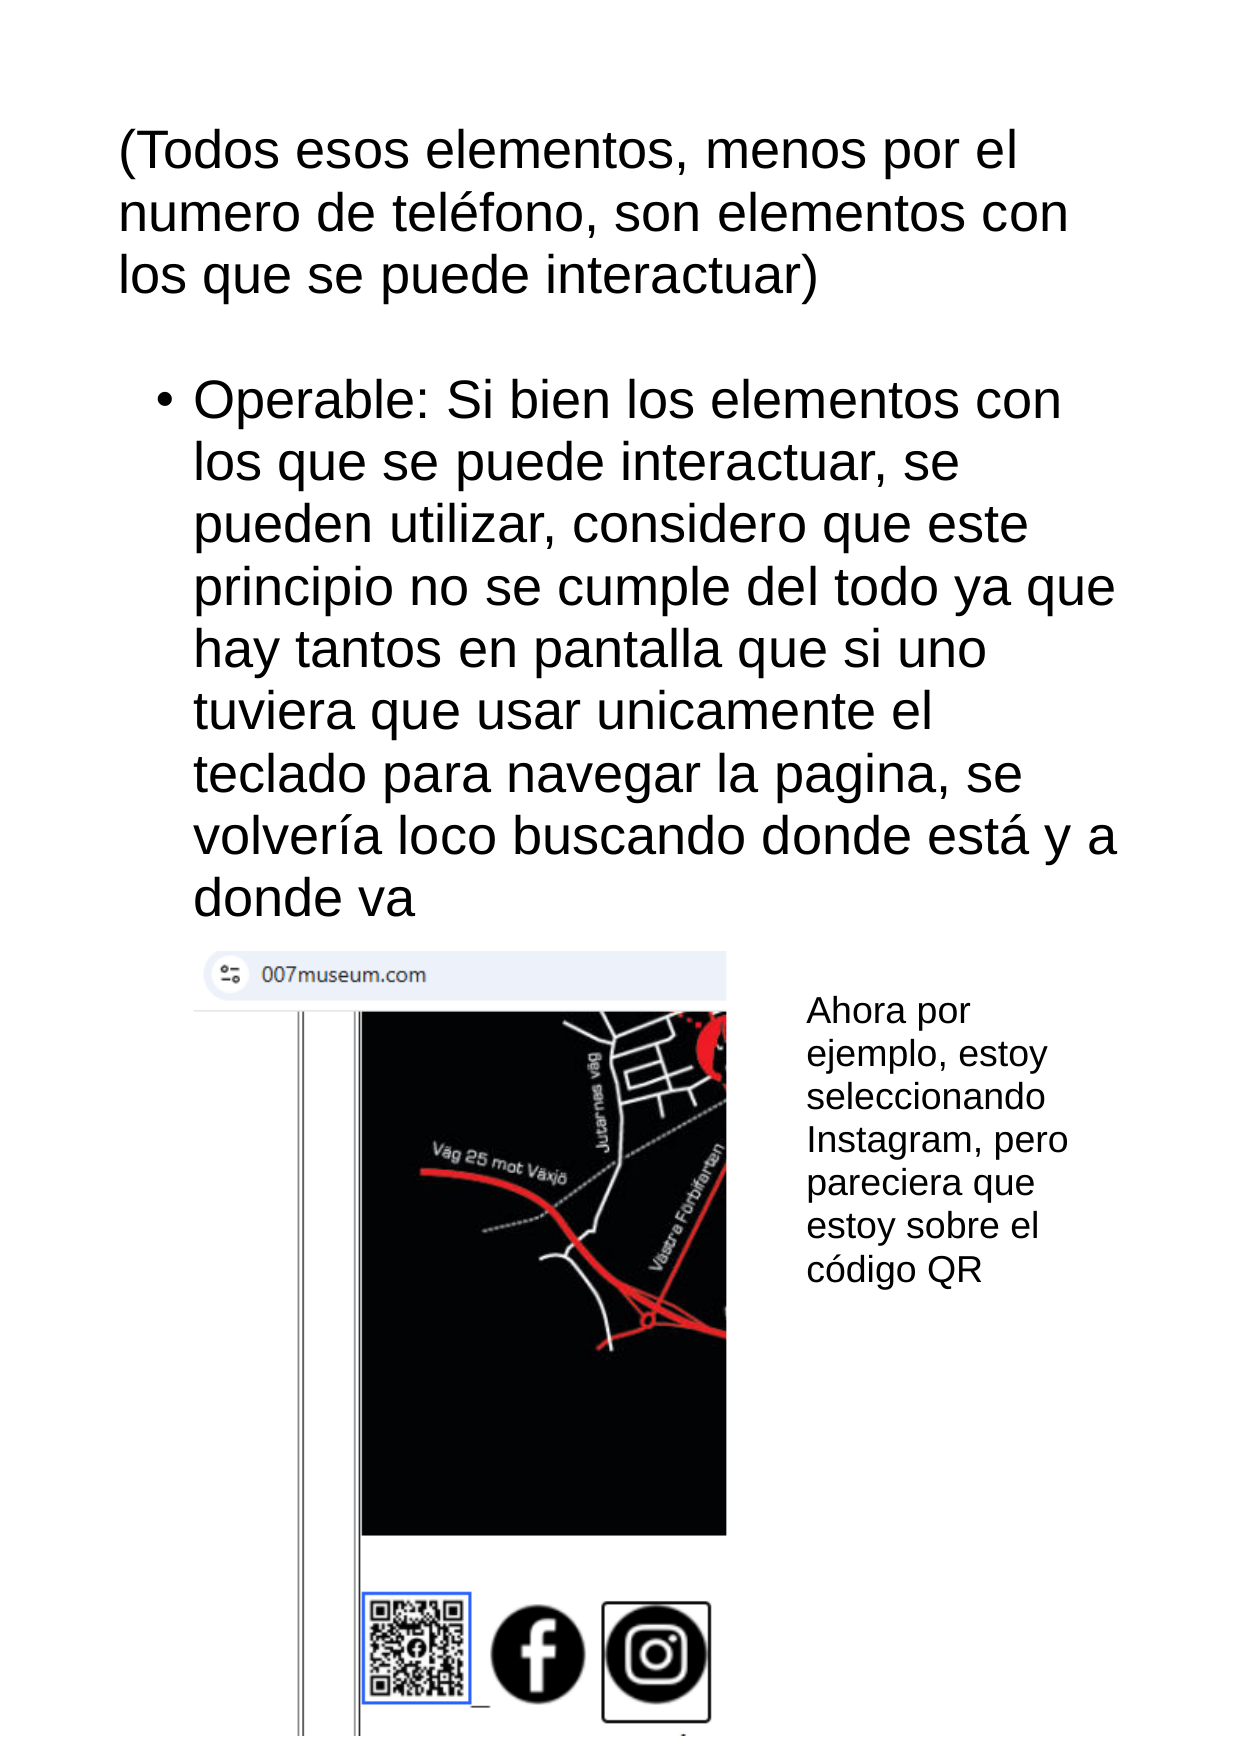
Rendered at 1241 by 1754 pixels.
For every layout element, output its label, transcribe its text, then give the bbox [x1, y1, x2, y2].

list Operable: Si bien los elementos con los que se puede interactuar, se pueden utilizar, considero que este principio no se cumple del todo ya que hay tantos en pantalla que si uno tuviera que usar unicamente el teclado para navegar la pagina, se volvería loco buscando donde está y a donde va [156, 367, 1122, 928]
picture [193, 951, 727, 1736]
text (Todos esos elementos, menos por el numero de teléfono, son elementos con los que se puede interactuar) [118, 118, 1122, 305]
